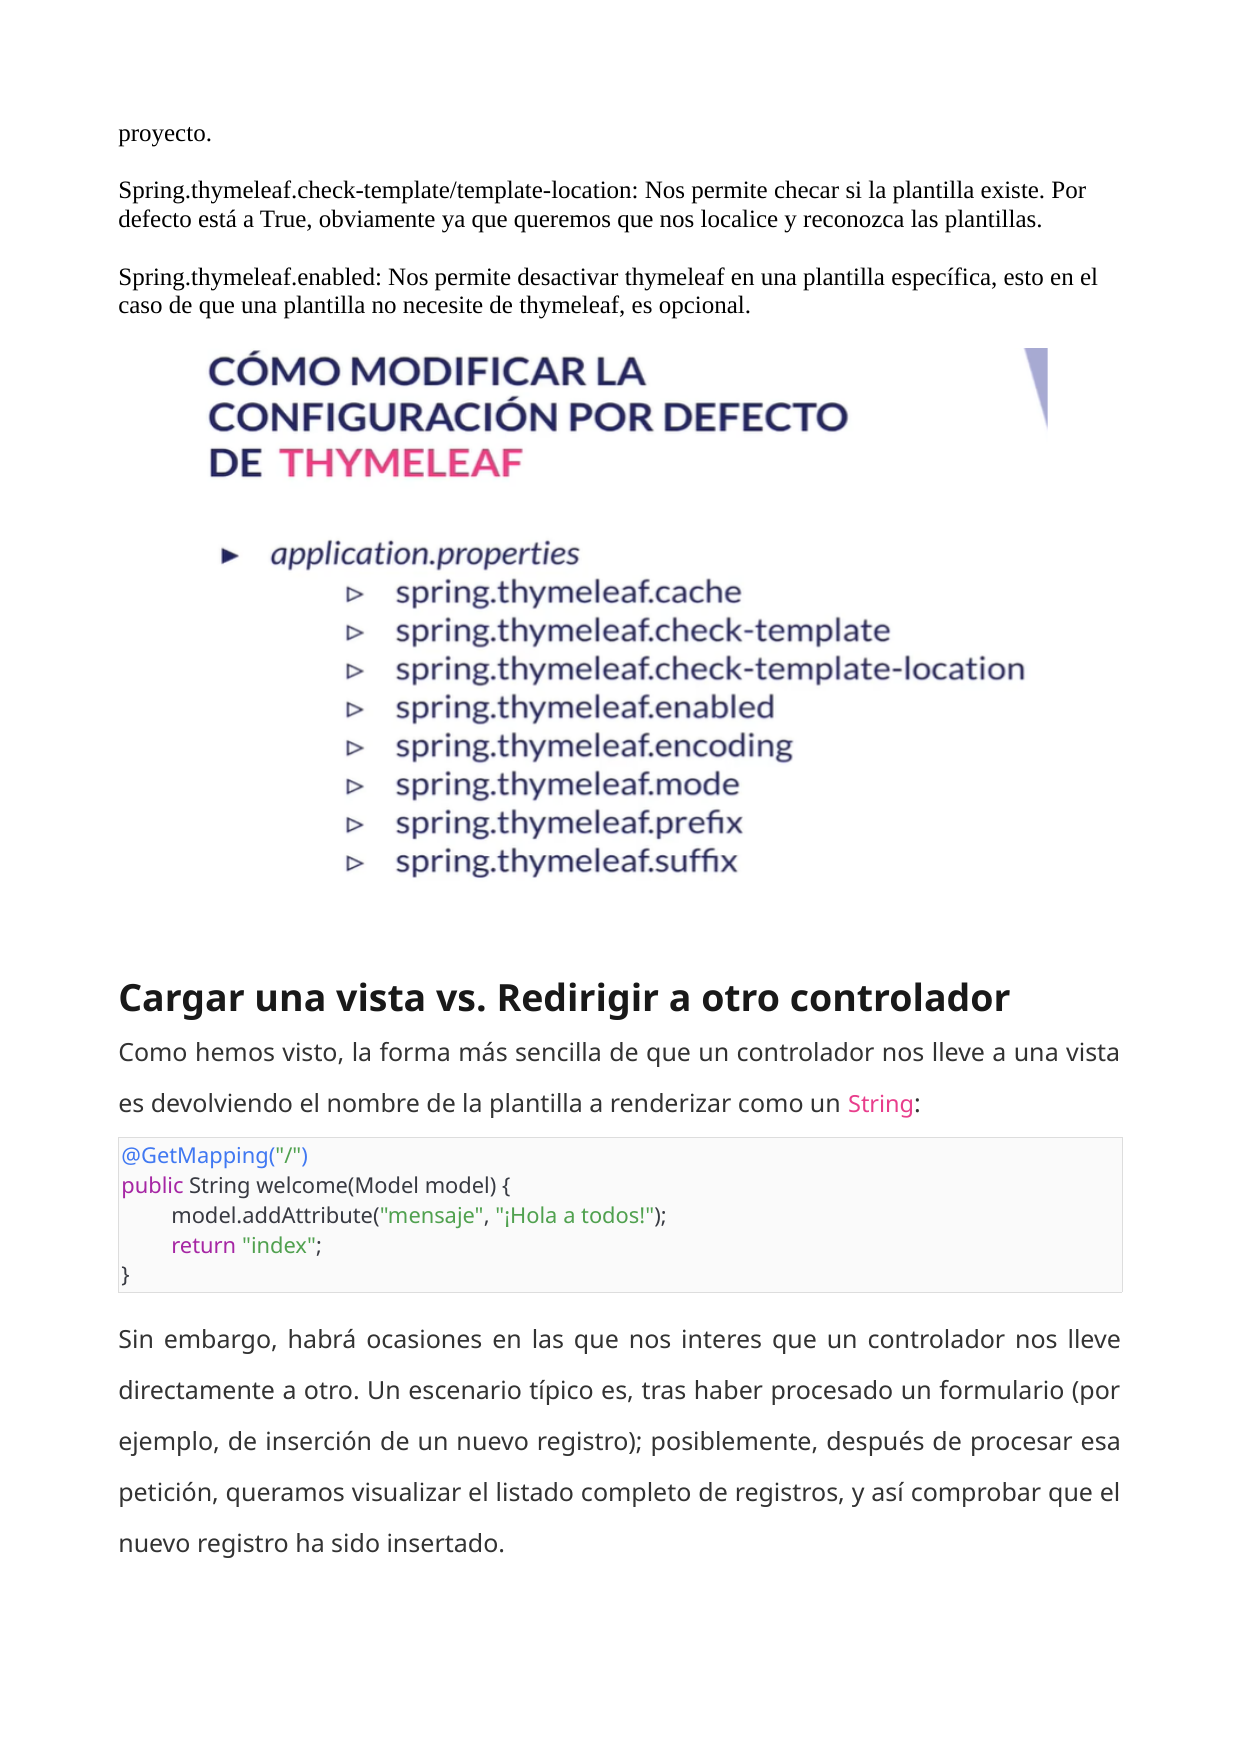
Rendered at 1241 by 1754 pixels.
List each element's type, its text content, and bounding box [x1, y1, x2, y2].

text model.addAttribute("mensaje", "¡Hola a todos!"); [119, 1197, 1122, 1227]
subtitle Cargar una vista vs. Redirigir a otro controlador [118, 972, 1122, 1023]
text Spring.thymeleaf.check-template/template-location: Nos permite checar si la plantilla existe. Por defecto está a True, obviamente ya que queremos que nos localice y reconozca las plantillas. [118, 176, 1122, 233]
text proyecto. [118, 118, 1122, 147]
text Sin embargo, habrá ocasiones en las que nos interes que un controlador nos lleve directamente a otro. Un escenario típico es, tras haber procesado un formulario (por ejemplo, de inserción de un nuevo registro); posiblemente, después de procesar esa petición, queramos visualizar el listado completo de registros, y así comprobar que el nuevo registro ha sido insertado. [118, 1322, 1122, 1560]
text return "index"; [119, 1227, 1122, 1256]
text } [119, 1256, 1122, 1292]
text Spring.thymeleaf.enabled: Nos permite desactivar thymeleaf en una plantilla específica, esto en el caso de que una plantilla no necesite de thymeleaf, es opcional. [118, 262, 1122, 319]
text public String welcome(Model model) { [119, 1167, 1122, 1197]
text Como hemos visto, la forma más sencilla de que un controlador nos lleve a una vista es devolviendo el nombre de la plantilla a renderizar como un String: [118, 1035, 1122, 1120]
text @GetMapping("/") [119, 1138, 1122, 1167]
